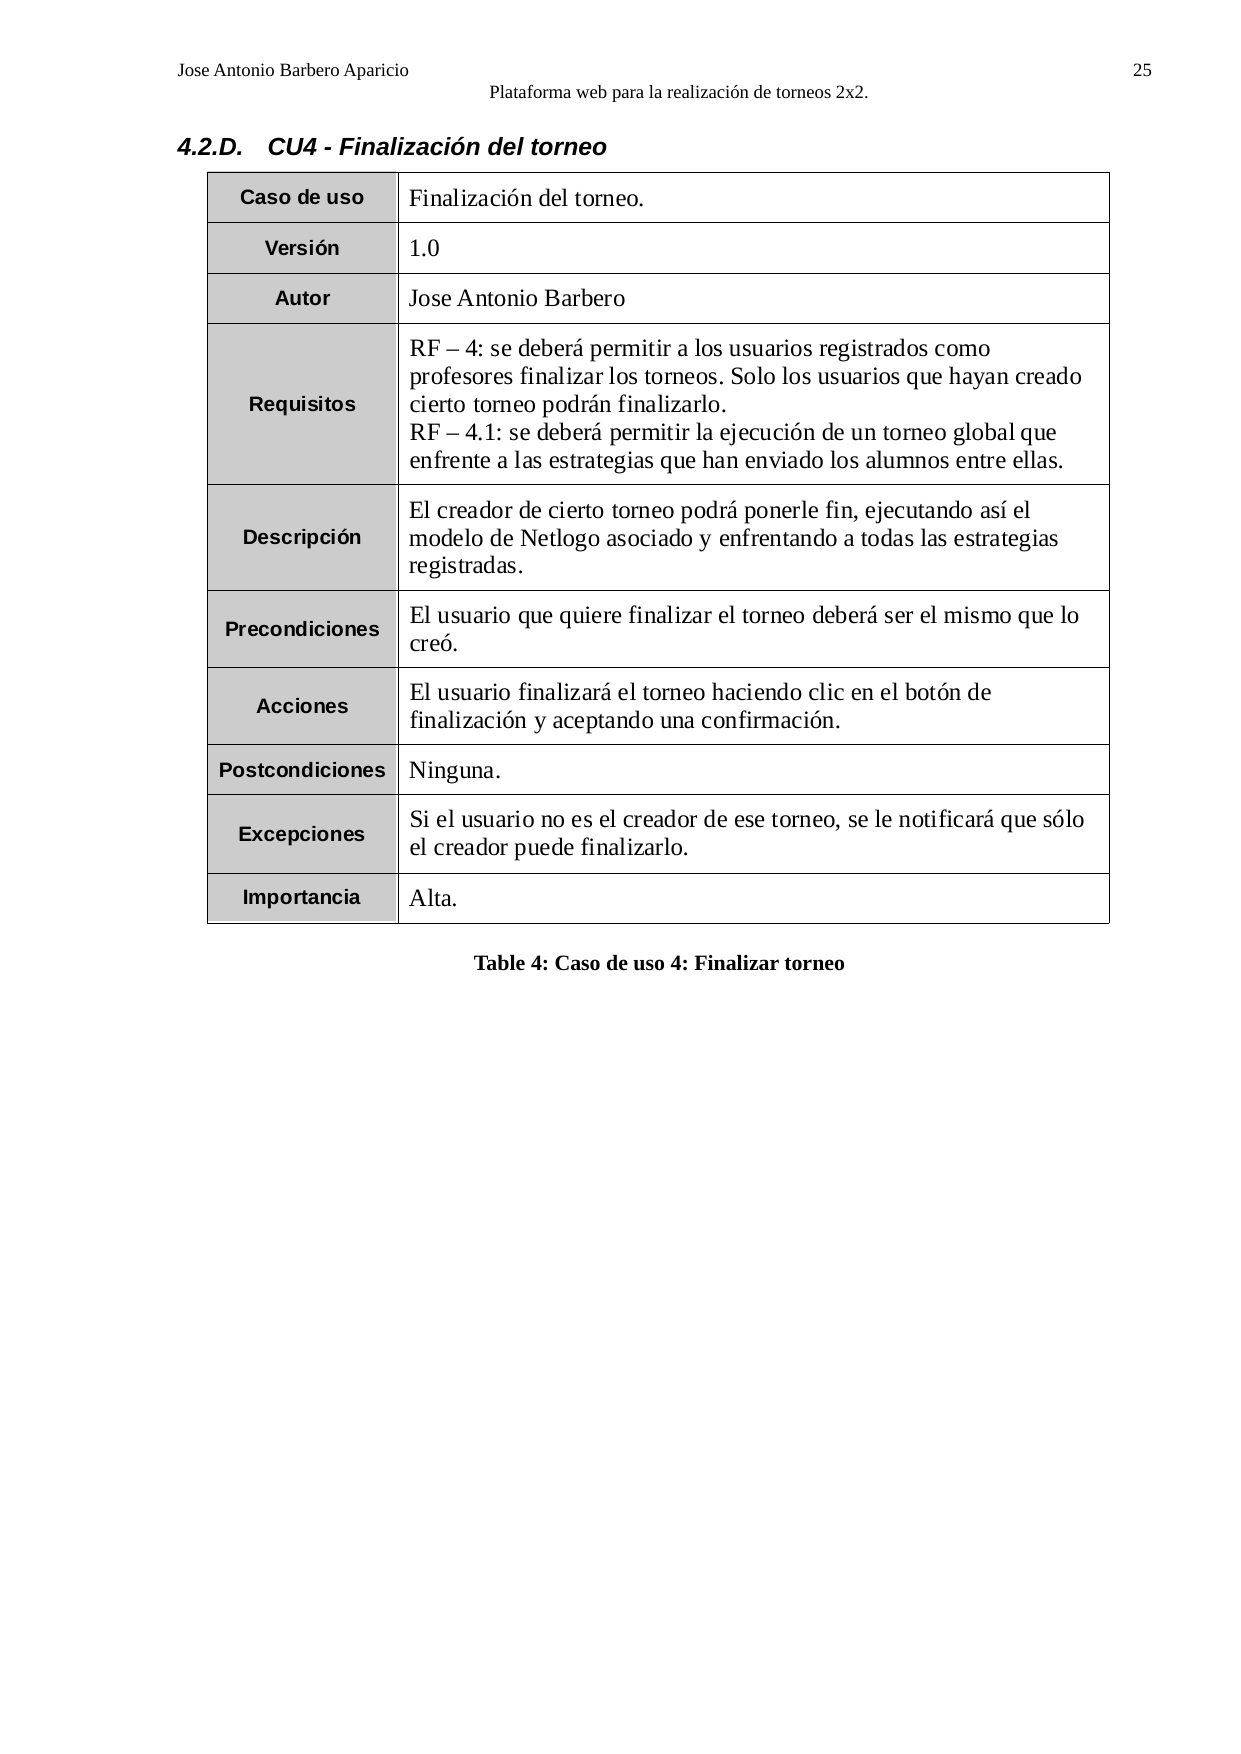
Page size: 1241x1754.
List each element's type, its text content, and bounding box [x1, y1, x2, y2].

subtitle CU4 - Finalización del torneo [177, 132, 1152, 160]
text Table 4: Caso de uso 4: Finalizar torneo [207, 172, 1112, 975]
